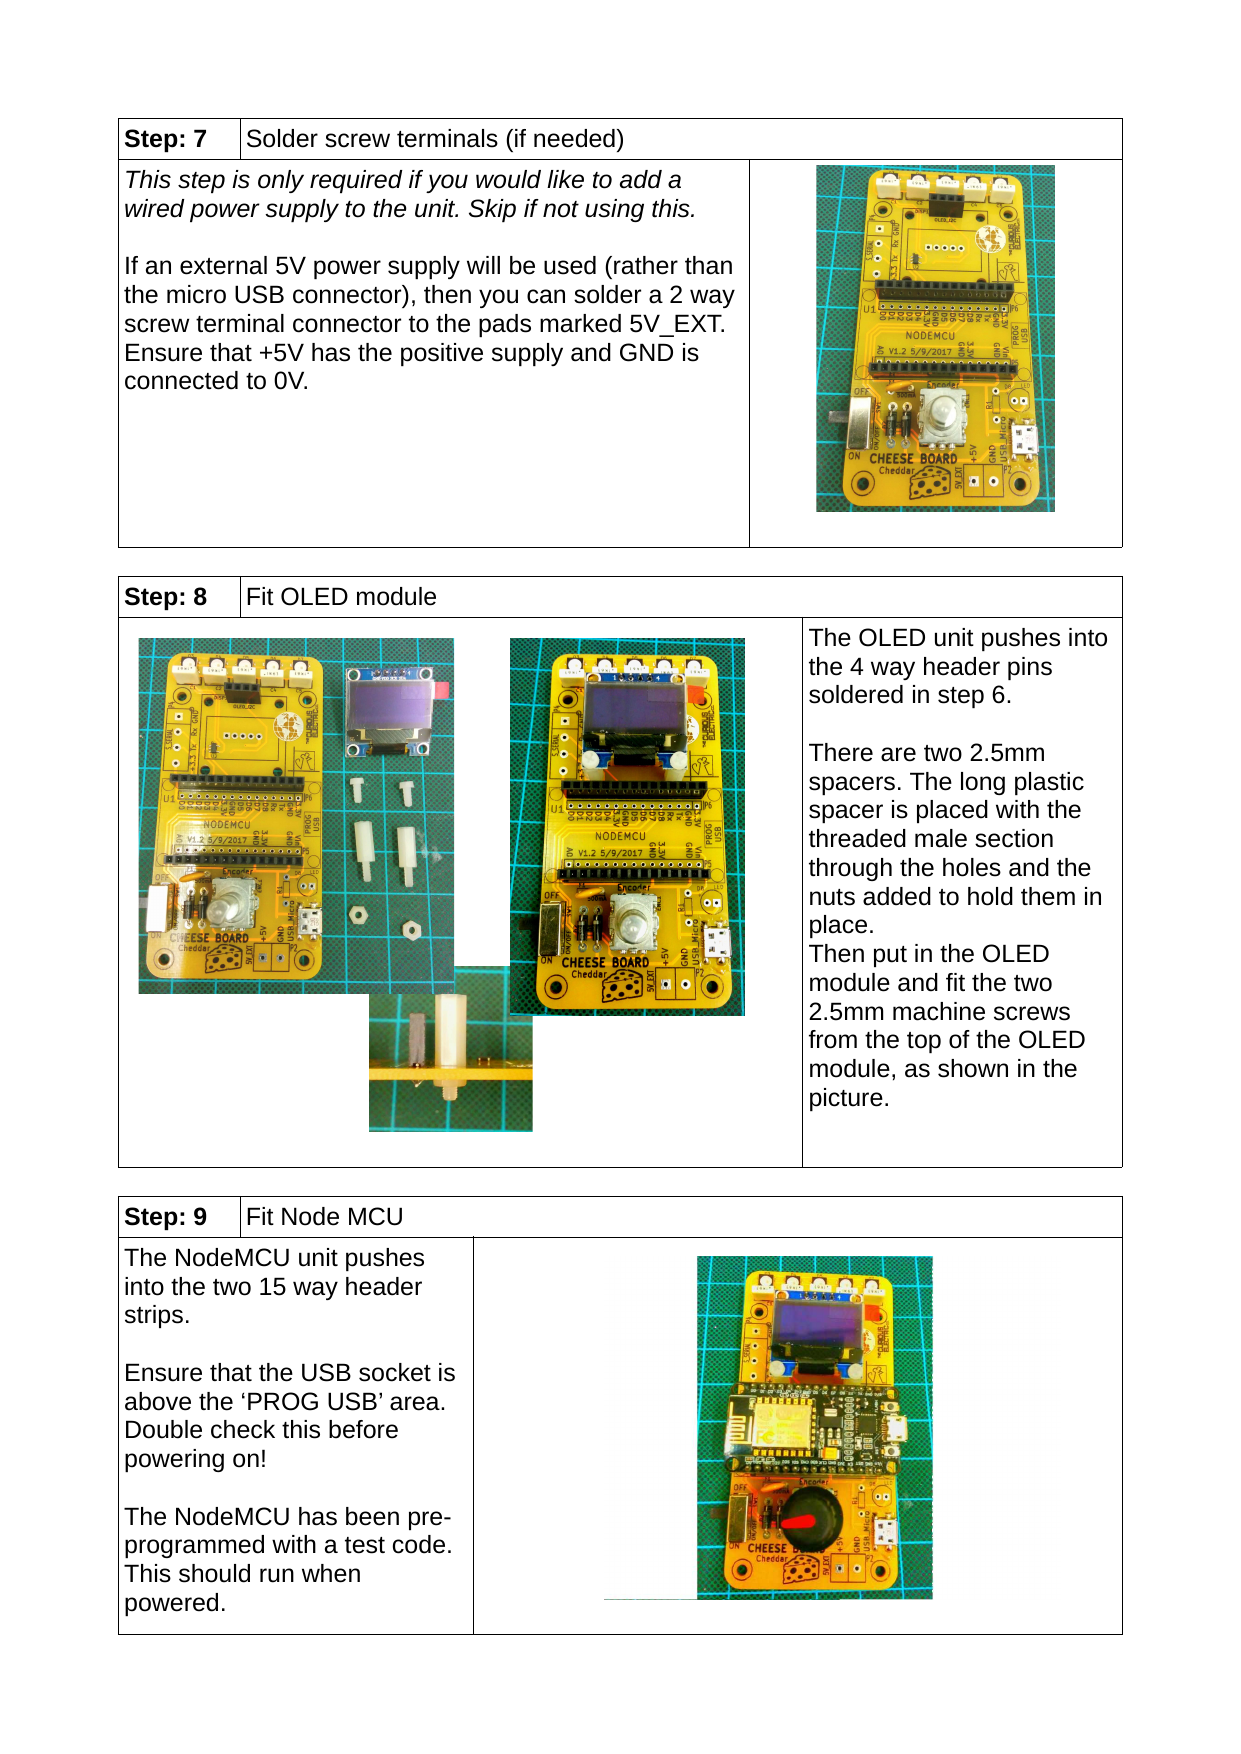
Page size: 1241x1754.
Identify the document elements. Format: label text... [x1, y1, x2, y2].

table_cell [750, 160, 1122, 547]
table_header Step: 8 [119, 577, 240, 617]
table_header Step: 7 [119, 119, 240, 159]
table_header Step: 9 [119, 1197, 240, 1236]
table_cell This step is only required if you would like to add a wired power supply to the unit. Skip if not using this. If an external 5V power supply will be used (rather than the micro USB connector), then you can solder a 2 way screw terminal connector to the pads marked 5V_EXT. Ensure that +5V has the positive supply and GND is connected to 0V. [119, 160, 749, 547]
table_cell [119, 618, 802, 1166]
table_header Fit Node MCU [241, 1197, 1122, 1236]
table_cell The NodeMCU unit pushes into the two 15 way header strips. Ensure that the USB socket is above the ‘PROG USB’ area. Double check this before powering on! The NodeMCU has been pre-programmed with a test code. This should run when powered. [119, 1238, 473, 1634]
table_cell The OLED unit pushes into the 4 way header pins soldered in step 6. There are two 2.5mm spacers. The long plastic spacer is placed with the threaded male section through the holes and the nuts added to hold them in place. Then put in the OLED module and fit the two 2.5mm machine screws from the top of the OLED module, as shown in the picture. [803, 618, 1122, 1166]
table_header Fit OLED module [241, 577, 1122, 617]
table_header Solder screw terminals (if needed) [241, 119, 1122, 159]
table_cell [474, 1238, 1122, 1634]
